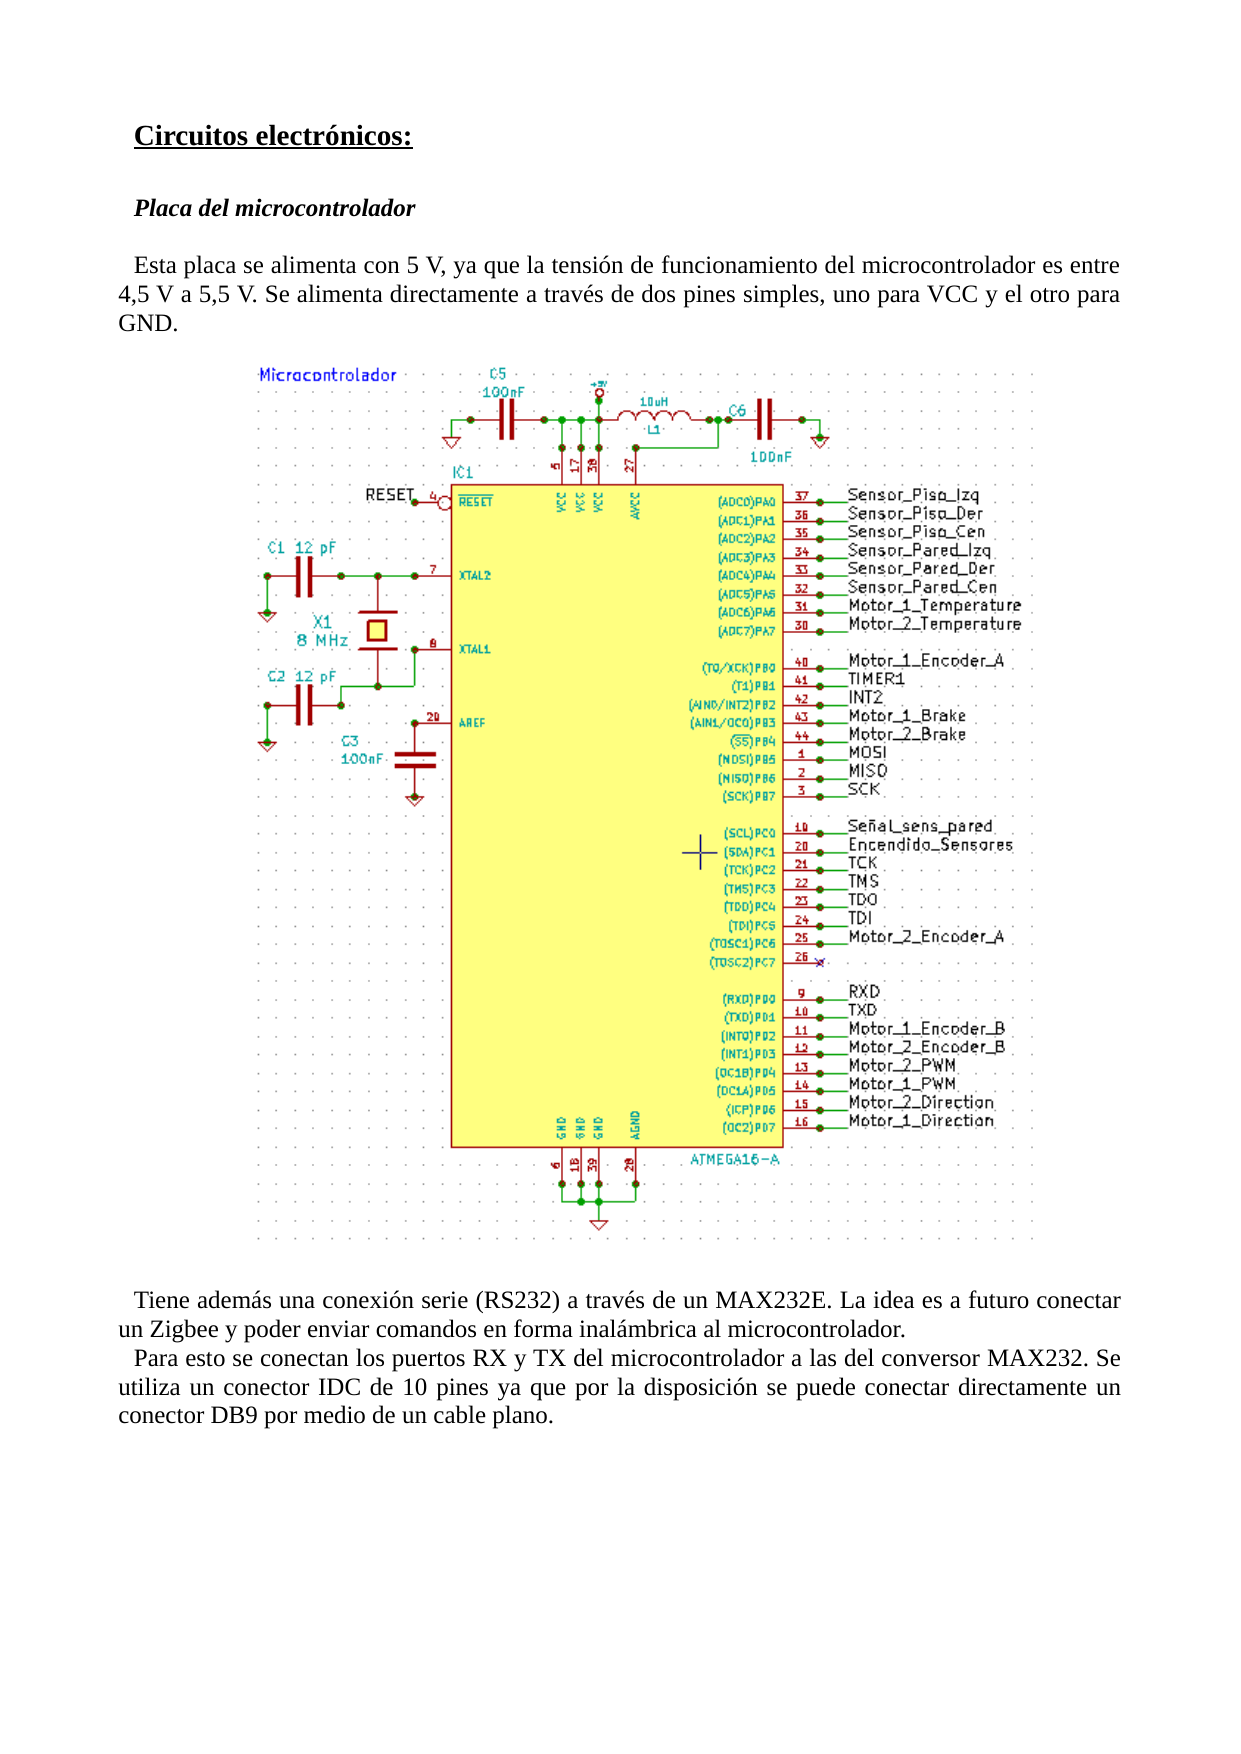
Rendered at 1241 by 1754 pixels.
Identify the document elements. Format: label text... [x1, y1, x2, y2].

text Para esto se conectan los puertos RX y TX del microcontrolador a las del conversor MAX232. Se utiliza un conector IDC de 10 pines ya que por la disposición se puede conectar directamente un conector DB9 por medio de un cable plano. [118, 1343, 1122, 1429]
picture [255, 365, 1033, 1244]
text Circuitos electrónicos: [118, 118, 1122, 152]
text Placa del microcontrolador [118, 193, 1122, 222]
text Tiene además una conexión serie (RS232) a través de un MAX232E. La idea es a futuro conectar un Zigbee y poder enviar comandos en forma inalámbrica al microcontrolador. [118, 1285, 1122, 1343]
text Esta placa se alimenta con 5 V, ya que la tensión de funcionamiento del microcontrolador es entre 4,5 V a 5,5 V. Se alimenta directamente a través de dos pines simples, uno para VCC y el otro para GND. [118, 250, 1122, 337]
